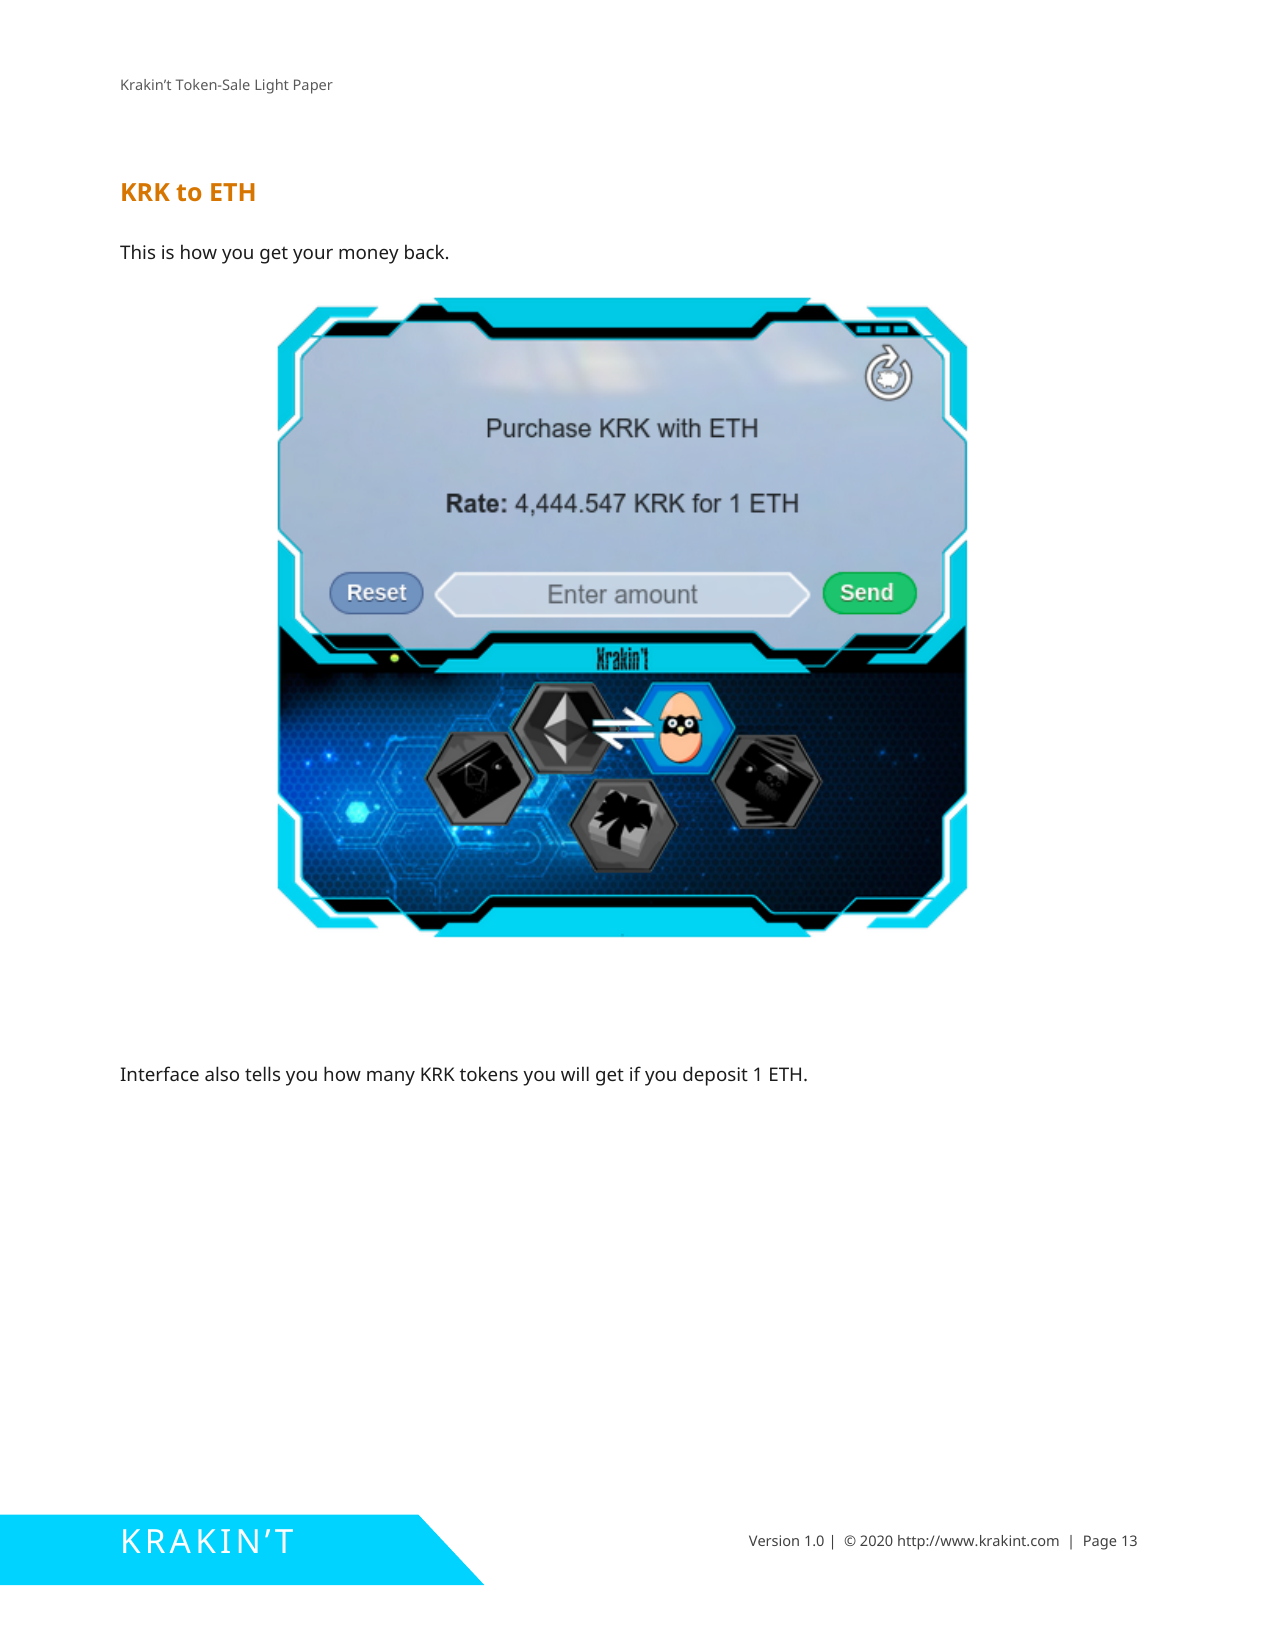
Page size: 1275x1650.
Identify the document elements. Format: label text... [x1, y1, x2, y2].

text Interface also tells you how many KRK tokens you will get if you deposit 1 ETH. [120, 1061, 1155, 1086]
text This is how you get your money back. [120, 239, 1155, 265]
text KRK to ETH [120, 174, 1155, 208]
picture [275, 296, 972, 942]
